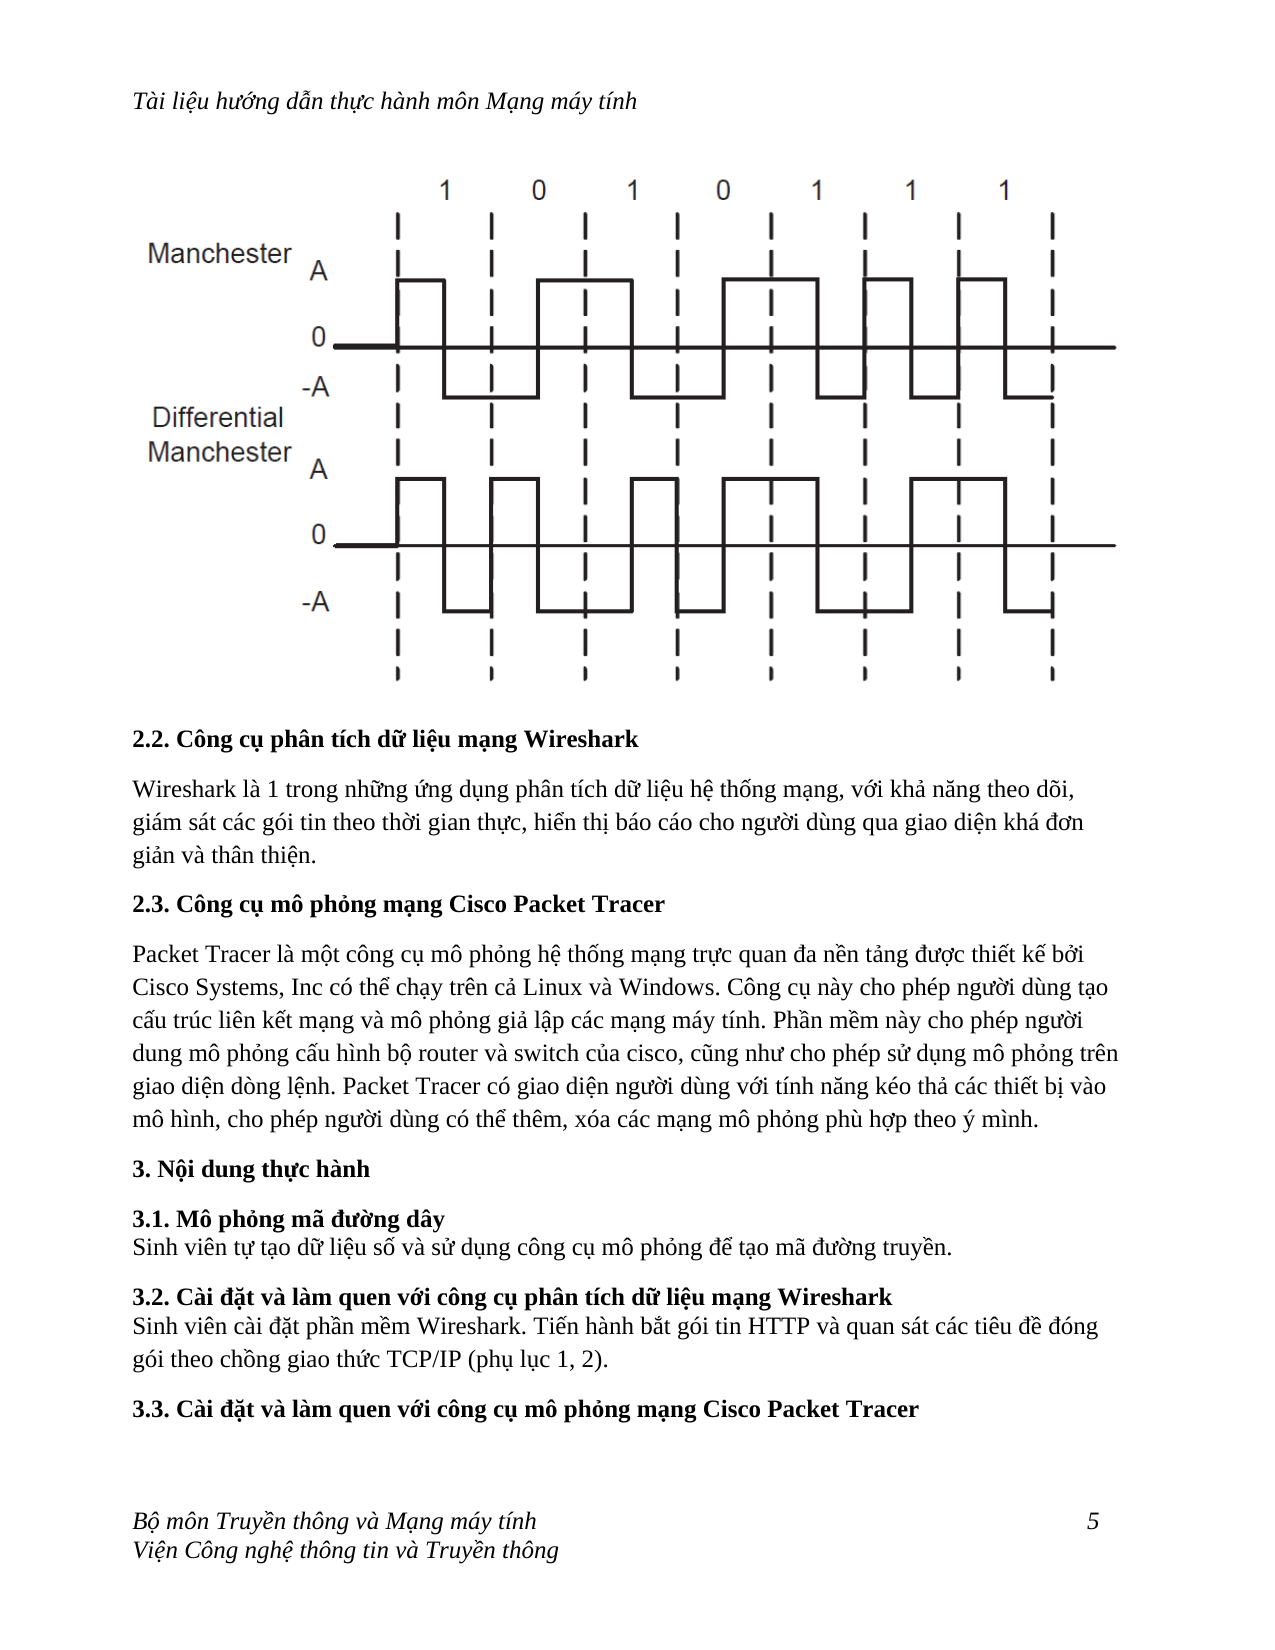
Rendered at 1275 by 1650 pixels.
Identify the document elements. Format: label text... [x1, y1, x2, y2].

text 3.2. Cài đặt và làm quen với công cụ phân tích dữ liệu mạng Wireshark [132, 1282, 1125, 1311]
text 3.1. Mô phỏng mã đường dây [132, 1204, 1125, 1232]
text Sinh viên tự tạo dữ liệu số và sử dụng công cụ mô phỏng để tạo mã đường truyền. [132, 1232, 1125, 1261]
text 2.3. Công cụ mô phỏng mạng Cisco Packet Tracer [132, 889, 1125, 918]
text 2.2. Công cụ phân tích dữ liệu mạng Wireshark [132, 724, 1125, 753]
text Packet Tracer là một công cụ mô phỏng hệ thống mạng trực quan đa nền tảng được thiết kế bởi Cisco Systems, Inc có thể chạy trên cả Linux và Windows. Công cụ này cho phép người dùng tạo cấu trúc liên kết mạng và mô phỏng giả lập các mạng máy tính. Phần mềm này cho phép người dung mô phỏng cấu hình bộ router và switch của cisco, cũng như cho phép sử dụng mô phỏng trên giao diện dòng lệnh. Packet Tracer có giao diện người dùng với tính năng kéo thả các thiết bị vào mô hình, cho phép người dùng có thể thêm, xóa các mạng mô phỏng phù hợp theo ý mình. [132, 939, 1125, 1133]
text Wireshark là 1 trong những ứng dụng phân tích dữ liệu hệ thống mạng, với khả năng theo dõi, giám sát các gói tin theo thời gian thực, hiển thị báo cáo cho người dùng qua giao diện khá đơn giản và thân thiện. [132, 774, 1125, 869]
text 3.3. Cài đặt và làm quen với công cụ mô phỏng mạng Cisco Packet Tracer [132, 1394, 1125, 1422]
text Sinh viên cài đặt phần mềm Wireshark. Tiến hành bắt gói tin HTTP và quan sát các tiêu đề đóng gói theo chồng giao thức TCP/IP (phụ lục 1, 2). [132, 1311, 1125, 1373]
text 3. Nội dung thực hành [132, 1154, 1125, 1183]
